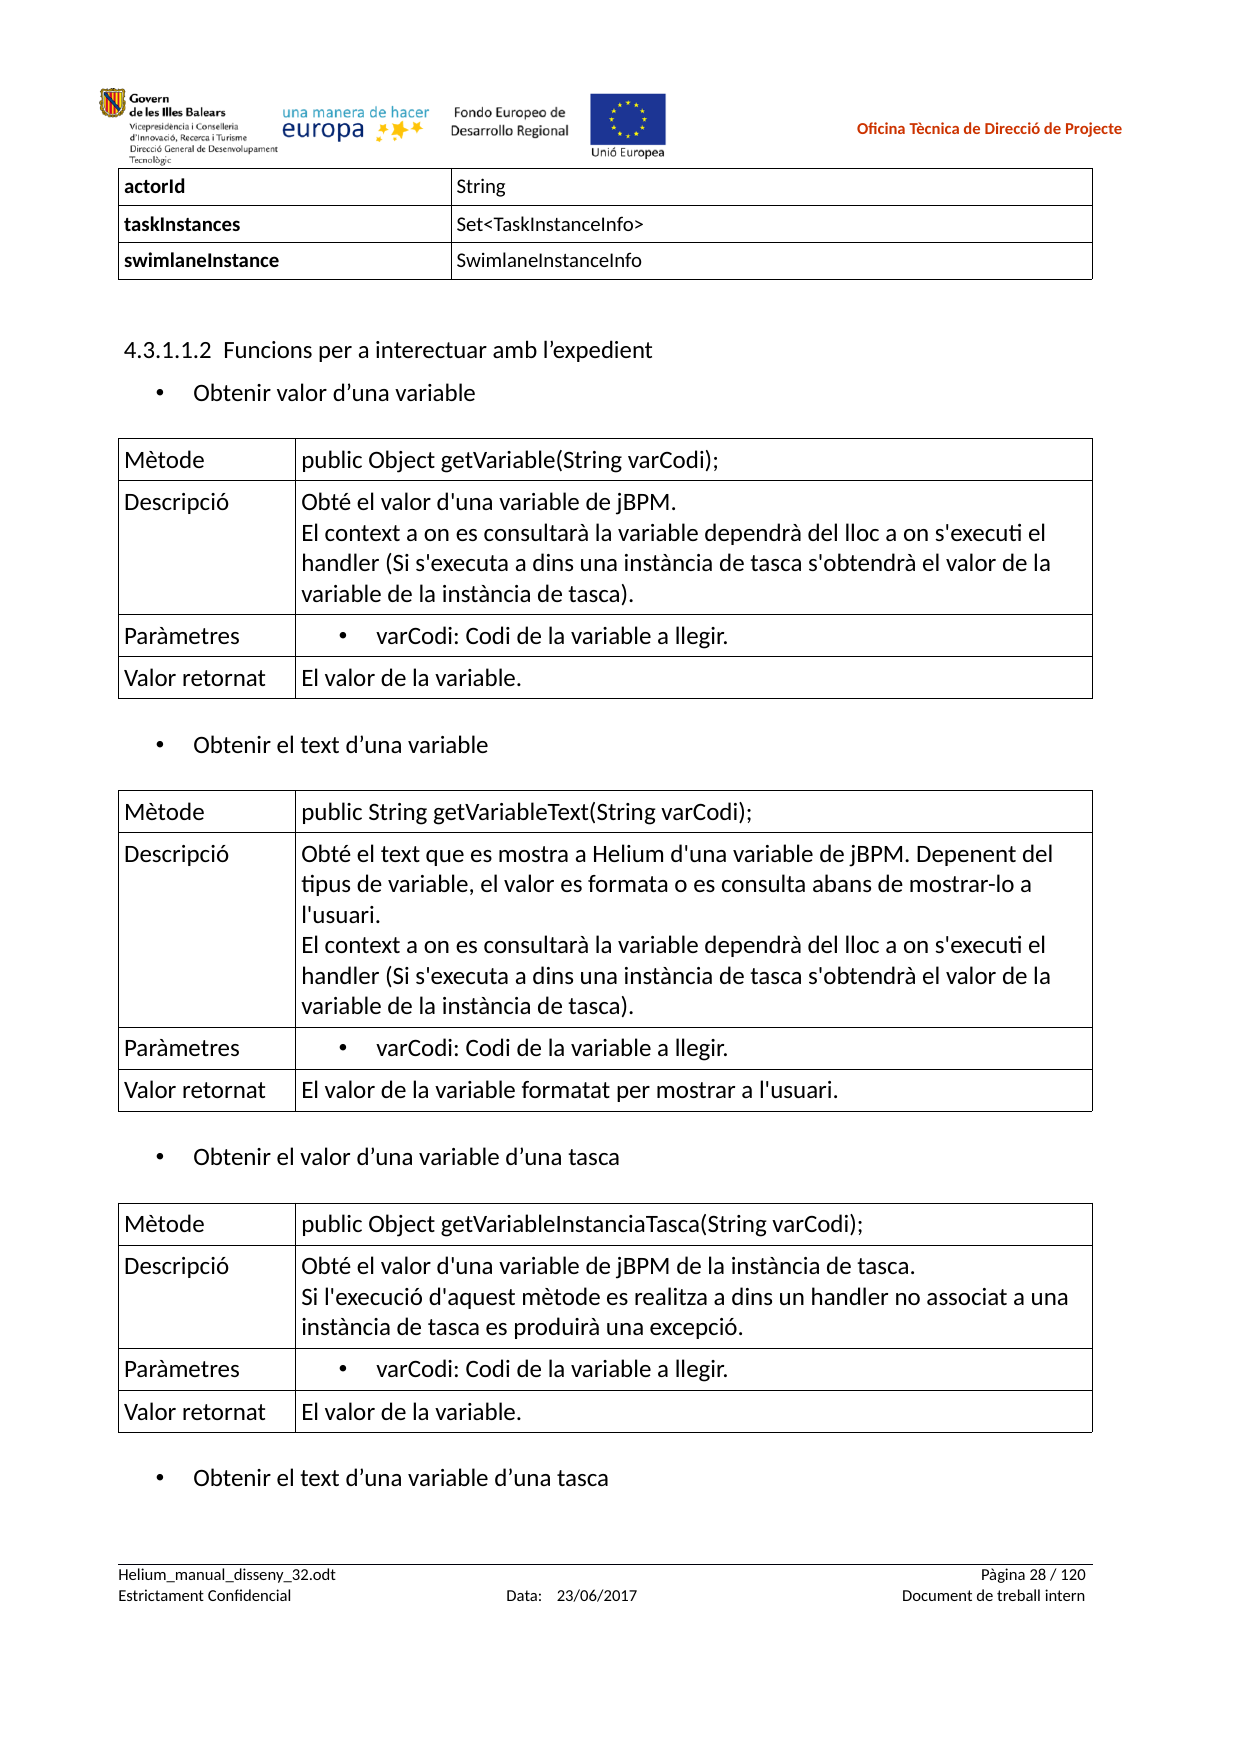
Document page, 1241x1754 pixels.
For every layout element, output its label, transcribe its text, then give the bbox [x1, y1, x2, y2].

table_cell varCodi: Codi de la variable a llegir. [296, 1028, 1092, 1069]
table_cell Obté el valor d'una variable de jBPM. El context a on es consultarà la variable dependrà del lloc a on s'executi el handler (Si s'executa a dins una instància de tasca s'obtendrà el valor de la variable de la instància de tasca). [296, 481, 1092, 614]
table_cell actorId [119, 169, 451, 205]
table_cell Set<TaskInstanceInfo> [452, 206, 1092, 242]
picture [99, 87, 668, 166]
table_cell Descripció [119, 1246, 295, 1348]
table_cell Obté el valor d'una variable de jBPM de la instància de tasca. Si l'execució d'aquest mètode es realitza a dins un handler no associat a una instància de tasca es produirà una excepció. [296, 1246, 1092, 1348]
table_cell taskInstances [119, 206, 451, 242]
table_cell Valor retornat [119, 657, 295, 698]
table_cell varCodi: Codi de la variable a llegir. [296, 1349, 1092, 1390]
table_cell El valor de la variable. [296, 657, 1092, 698]
table_cell SwimlaneInstanceInfo [452, 243, 1092, 279]
list Obtenir el text d’una variable d’una tasca [156, 1462, 1122, 1493]
table_header Mètode [119, 1204, 295, 1244]
table_cell Paràmetres [119, 615, 295, 656]
table_header public Object getVariableInstanciaTasca(String varCodi); [296, 1204, 1092, 1244]
list Obtenir el valor d’una variable d’una tasca [156, 1141, 1122, 1172]
table_header Mètode [119, 791, 295, 832]
table_cell swimlaneInstance [119, 243, 451, 279]
table_cell Descripció [119, 481, 295, 614]
table_cell Obté el text que es mostra a Helium d'una variable de jBPM. Depenent del tipus de variable, el valor es formata o es consulta abans de mostrar-lo a l'usuari. El context a on es consultarà la variable dependrà del lloc a on s'executi el handler (Si s'executa a dins una instància de tasca s'obtendrà el valor de la variable de la instància de tasca). [296, 833, 1092, 1027]
table_cell String [452, 169, 1092, 205]
table_cell El valor de la variable formatat per mostrar a l'usuari. [296, 1070, 1092, 1111]
table_cell Valor retornat [119, 1070, 295, 1111]
table_header public String getVariableText(String varCodi); [296, 791, 1092, 832]
table_header public Object getVariable(String varCodi); [296, 439, 1092, 480]
table_cell Descripció [119, 833, 295, 1027]
list Obtenir valor d’una variable [156, 377, 1122, 408]
table_cell El valor de la variable. [296, 1391, 1092, 1432]
table_cell Paràmetres [119, 1349, 295, 1390]
table_cell Paràmetres [119, 1028, 295, 1069]
table_header Mètode [119, 439, 295, 480]
table_cell Valor retornat [119, 1391, 295, 1432]
subtitle Funcions per a interectuar amb l’expedient [118, 334, 1122, 365]
list Obtenir el text d’una variable [156, 729, 1122, 759]
table_cell varCodi: Codi de la variable a llegir. [296, 615, 1092, 656]
